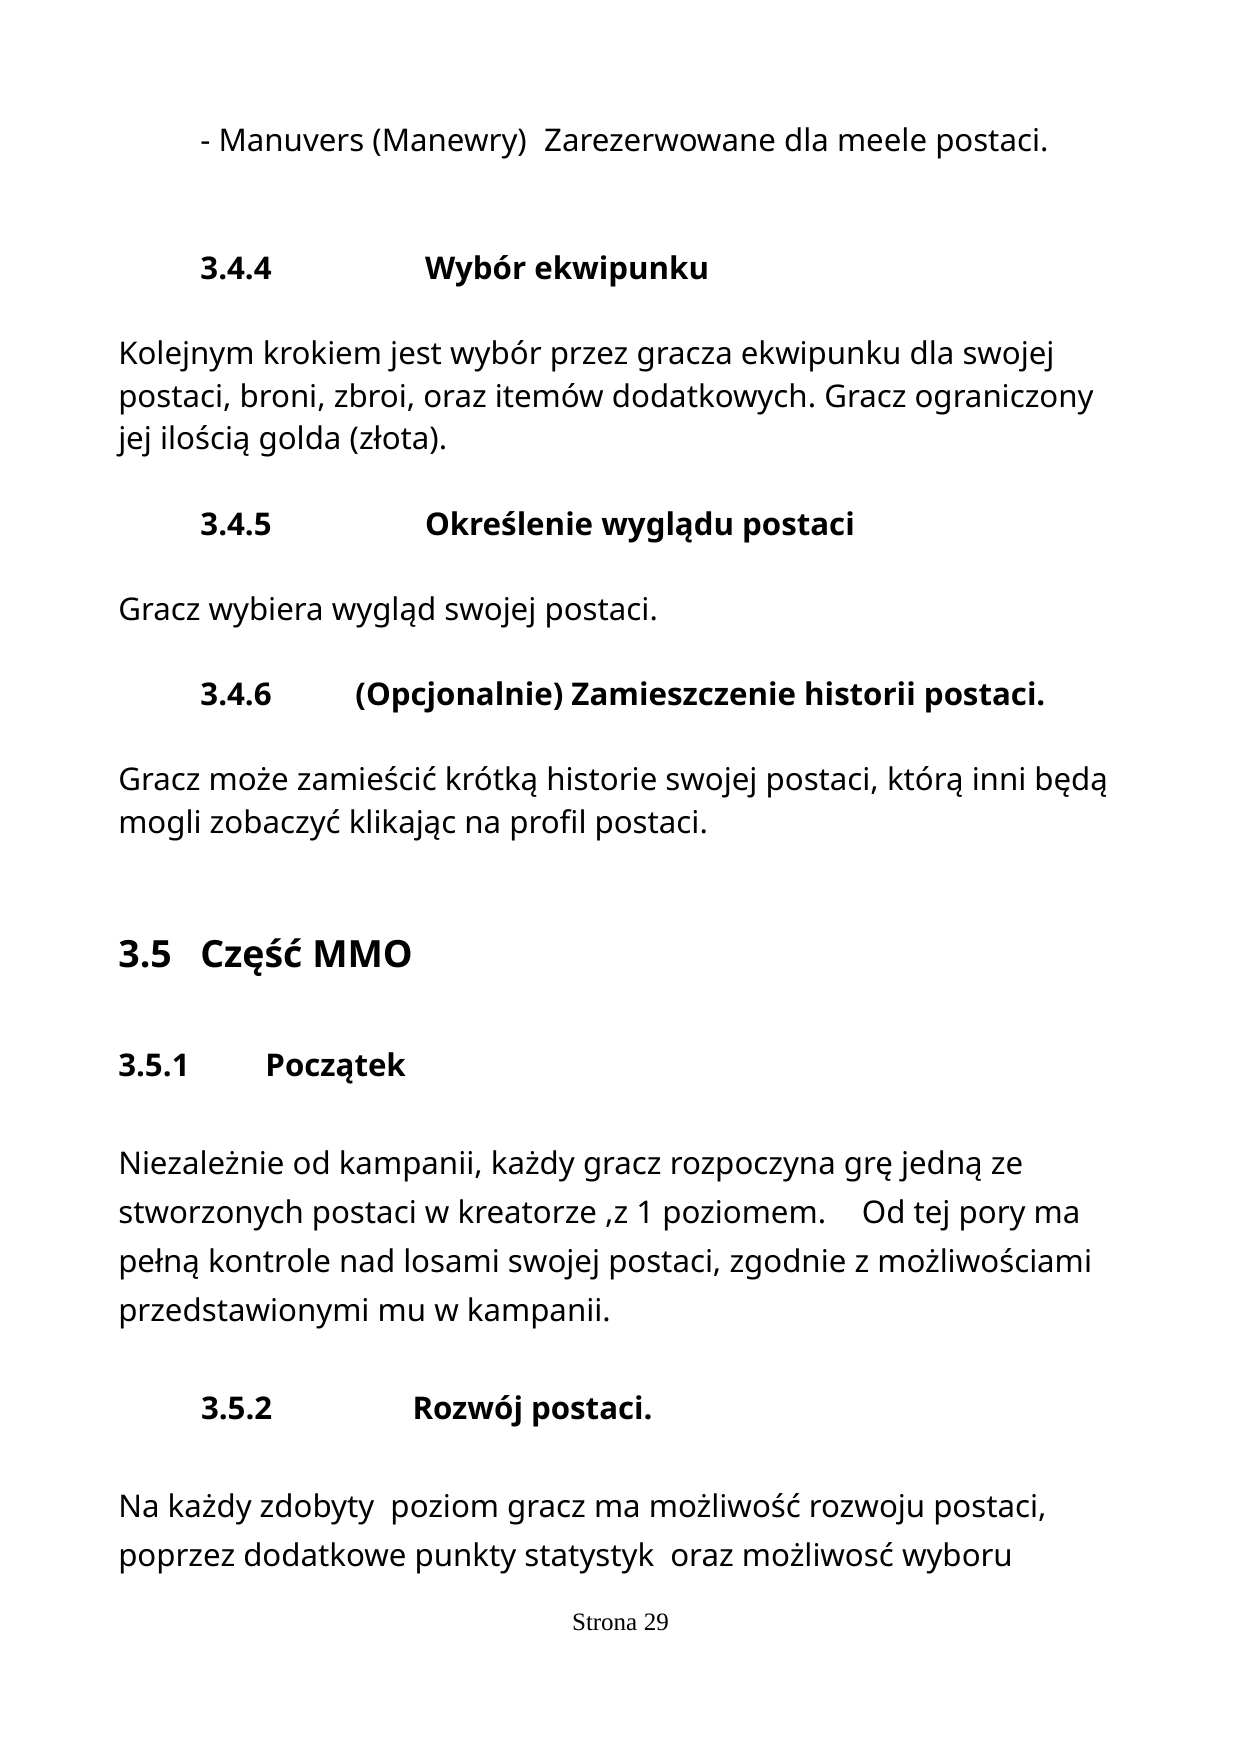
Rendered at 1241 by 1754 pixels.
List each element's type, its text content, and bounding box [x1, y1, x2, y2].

text 3.5.2 Rozwój postaci. Na każdy zdobyty poziom gracz ma możliwość rozwoju postaci, poprzez dodatkowe punkty statystyk oraz możliwosć wyboru [118, 1386, 1122, 1575]
text 3.4.5 Określenie wyglądu postaci Gracz wybiera wygląd swojej postaci. [118, 502, 1122, 629]
text 3.4.6 (Opcjonalnie) Zamieszczenie historii postaci. [118, 672, 1122, 714]
text 3.5.1 Początek Niezależnie od kampanii, każdy gracz rozpoczyna grę jedną ze stworzonych postaci w kreatorze ,z 1 poziomem. Od tej pory ma pełną kontrole nad losami swojej postaci, zgodnie z możliwościami przedstawionymi mu w kampanii. [118, 1043, 1122, 1331]
text 3.4.4 Wybór ekwipunku Kolejnym krokiem jest wybór przez gracza ekwipunku dla swojej postaci, broni, zbroi, oraz itemów dodatkowych. Gracz ograniczony jej ilością golda (złota). [118, 246, 1122, 459]
text Gracz może zamieścić krótką historie swojej postaci, którą inni będą mogli zobaczyć klikając na profil postaci. [118, 757, 1122, 842]
text - Manuvers (Manewry) Zarezerwowane dla meele postaci. [118, 118, 1122, 161]
text 3.5 Część MMO [118, 928, 1122, 979]
